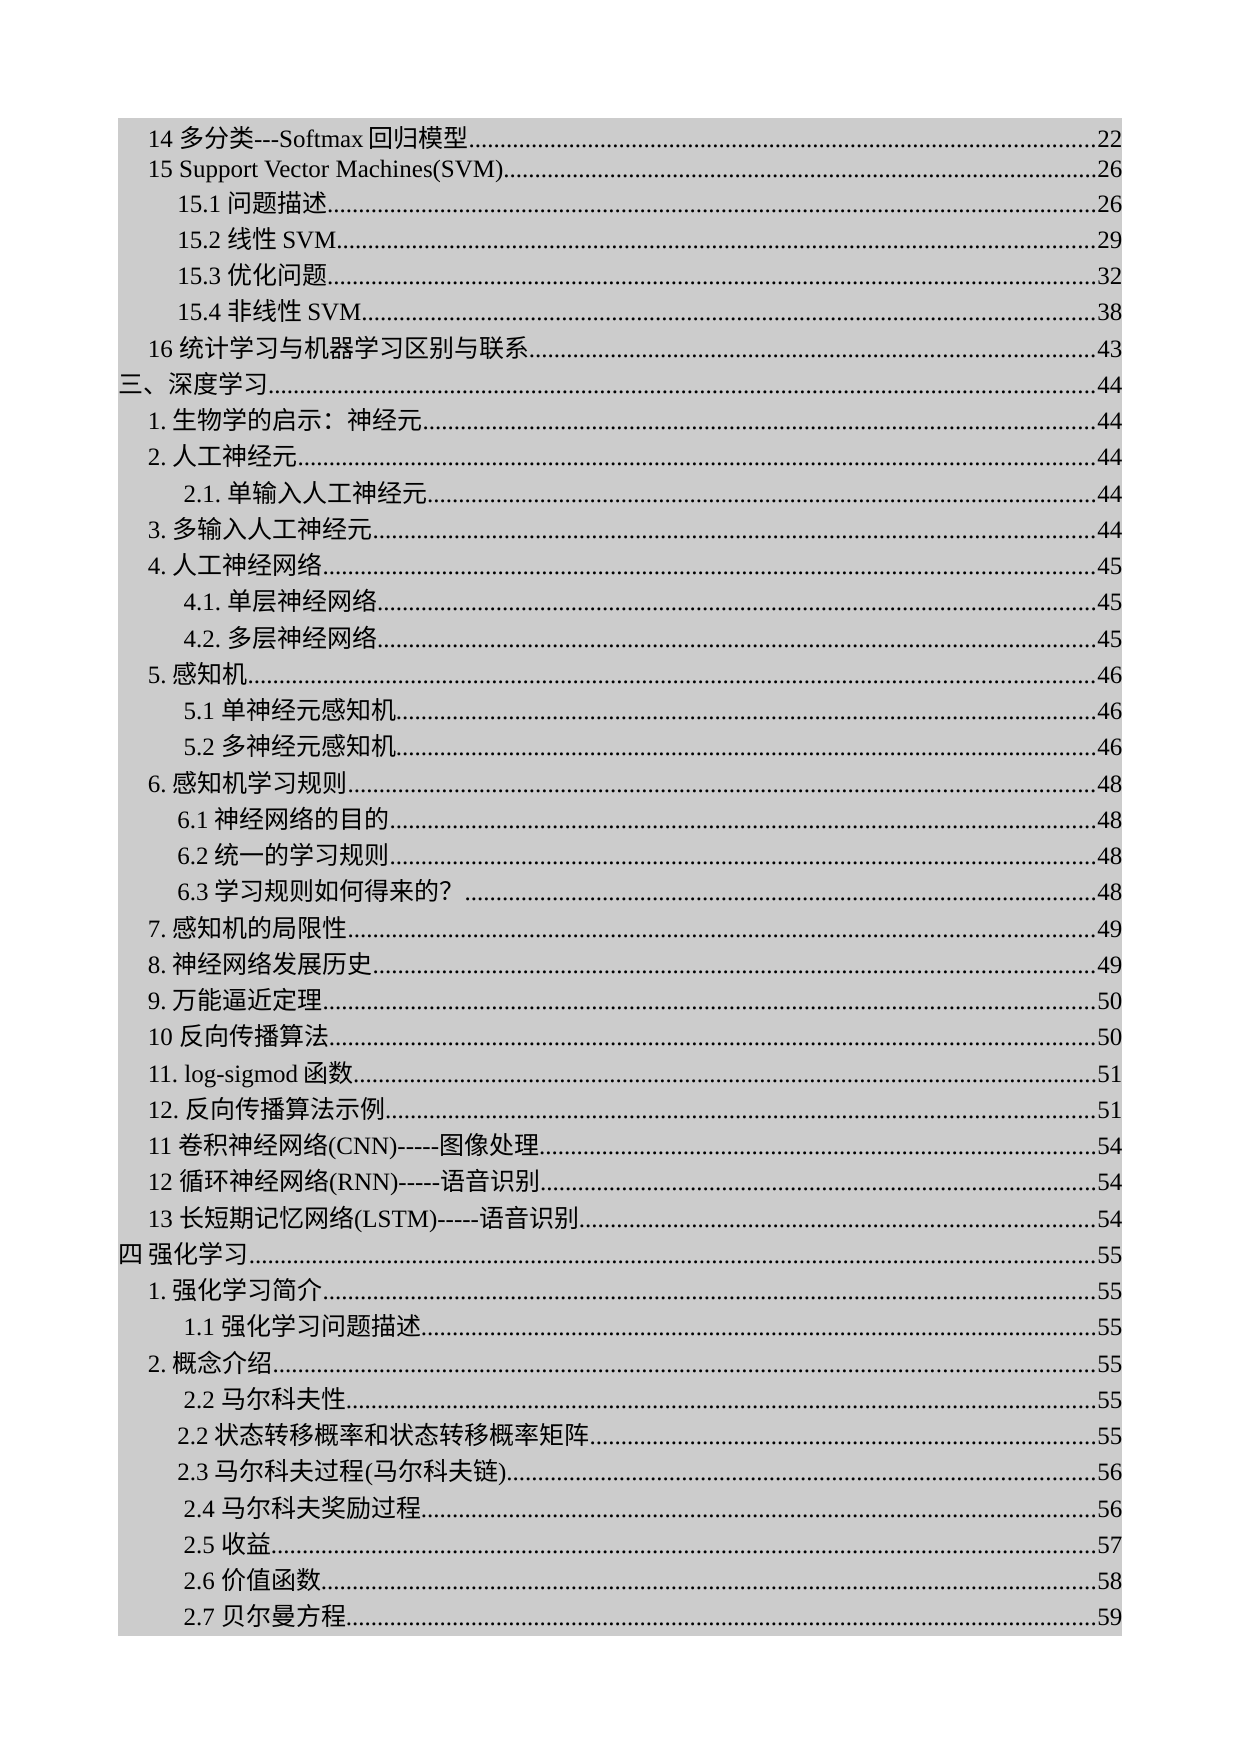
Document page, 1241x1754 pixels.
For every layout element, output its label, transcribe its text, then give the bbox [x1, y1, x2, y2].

text 2.2 状态转移概率和状态转移概率矩阵 55 [177, 1416, 1122, 1452]
text 15 Support Vector Machines(SVM) 26 [148, 154, 1122, 183]
text 15.2 线性SVM 29 [177, 219, 1122, 256]
text 1.1 强化学习问题描述 55 [177, 1307, 1122, 1343]
text 6.3 学习规则如何得来的？ 48 [177, 872, 1122, 908]
text 2.7 贝尔曼方程 59 [177, 1597, 1122, 1633]
text 8. 神经网络发展历史 49 [148, 944, 1122, 981]
text 12. 反向传播算法示例 51 [148, 1089, 1122, 1126]
text 16 统计学习与机器学习区别与联系 43 [148, 328, 1122, 364]
text 11 卷积神经网络(CNN)-----图像处理 54 [148, 1126, 1122, 1162]
text 4.1. 单层神经网络 45 [177, 582, 1122, 618]
text 1. 强化学习简介 55 [148, 1271, 1122, 1307]
text 6.2 统一的学习规则 48 [177, 836, 1122, 872]
text 12 循环神经网络(RNN)-----语音识别 54 [148, 1162, 1122, 1198]
text 2.6 价值函数 58 [177, 1561, 1122, 1597]
text 2.3 马尔科夫过程(马尔科夫链) 56 [177, 1452, 1122, 1488]
text 2.5 收益 57 [177, 1524, 1122, 1561]
text 15.3 优化问题 32 [177, 256, 1122, 292]
text 5. 感知机 46 [148, 654, 1122, 691]
text 7. 感知机的局限性 49 [148, 908, 1122, 944]
text 6. 感知机学习规则 48 [148, 763, 1122, 799]
text 4. 人工神经网络 45 [148, 546, 1122, 582]
text 5.1 单神经元感知机 46 [177, 691, 1122, 727]
text 6.1 神经网络的目的 48 [177, 799, 1122, 836]
text 2.4 马尔科夫奖励过程 56 [177, 1488, 1122, 1524]
text 5.2 多神经元感知机 46 [177, 727, 1122, 763]
text 11. log-sigmod函数 51 [148, 1053, 1122, 1089]
text 四 强化学习 55 [118, 1234, 1122, 1271]
text 2. 概念介绍 55 [148, 1343, 1122, 1379]
text 4.2. 多层神经网络 45 [177, 618, 1122, 654]
text 1. 生物学的启示：神经元 44 [148, 401, 1122, 437]
text 2.2 马尔科夫性 55 [177, 1379, 1122, 1416]
text 10 反向传播算法 50 [148, 1017, 1122, 1053]
text 9. 万能逼近定理 50 [148, 981, 1122, 1017]
text 15.1 问题描述 26 [177, 183, 1122, 219]
text 13 长短期记忆网络(LSTM)-----语音识别 54 [148, 1198, 1122, 1234]
text 三、深度学习 44 [118, 364, 1122, 401]
text 2.1. 单输入人工神经元 44 [177, 473, 1122, 509]
text 14 多分类---Softmax回归模型 22 [148, 118, 1122, 154]
text 2. 人工神经元 44 [148, 437, 1122, 473]
text 3. 多输入人工神经元 44 [148, 509, 1122, 546]
text 15.4 非线性SVM 38 [177, 292, 1122, 328]
